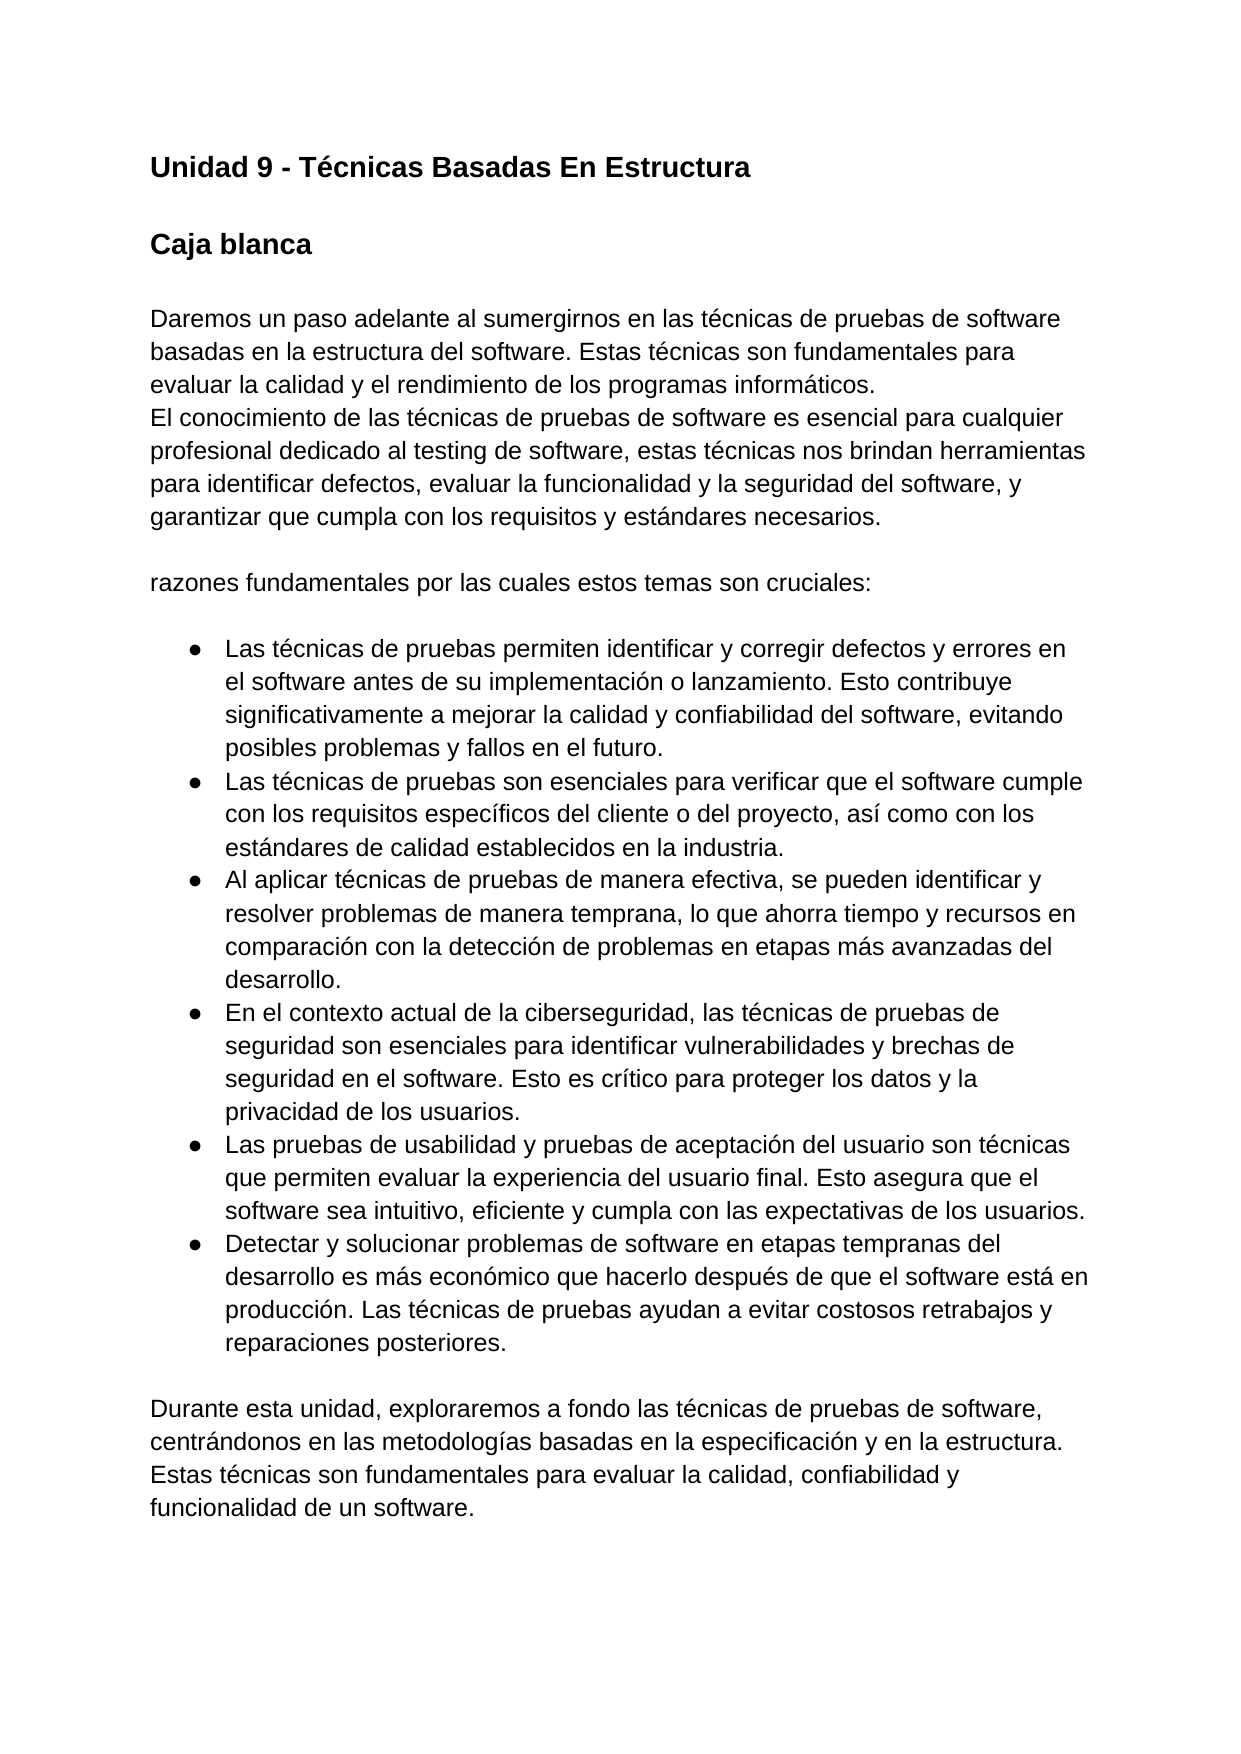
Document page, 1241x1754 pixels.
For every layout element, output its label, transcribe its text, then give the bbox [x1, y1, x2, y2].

text Caja blanca [150, 227, 1090, 261]
text El conocimiento de las técnicas de pruebas de software es esencial para cualquier profesional dedicado al testing de software, estas técnicas nos brindan herramientas para identificar defectos, evaluar la funcionalidad y la seguridad del software, y garantizar que cumpla con los requisitos y estándares necesarios. [150, 403, 1090, 531]
text Daremos un paso adelante al sumergirnos en las técnicas de pruebas de software basadas en la estructura del software. Estas técnicas son fundamentales para evaluar la calidad y el rendimiento de los programas informáticos. [150, 304, 1090, 399]
list Las técnicas de pruebas permiten identificar y corregir defectos y errores en el software antes de su implementación o lanzamiento. Esto contribuye significativamente a mejorar la calidad y confiabilidad del software, evitando posibles problemas y fallos en el futuro. [187, 634, 1090, 762]
list Al aplicar técnicas de pruebas de manera efectiva, se pueden identificar y resolver problemas de manera temprana, lo que ahorra tiempo y recursos en comparación con la detección de problemas en etapas más avanzadas del desarrollo. [187, 866, 1090, 993]
text Unidad 9 - Técnicas Basadas En Estructura [150, 150, 1090, 183]
list En el contexto actual de la ciberseguridad, las técnicas de pruebas de seguridad son esenciales para identificar vulnerabilidades y brechas de seguridad en el software. Esto es crítico para proteger los datos y la privacidad de los usuarios. [187, 998, 1090, 1125]
list Las técnicas de pruebas son esenciales para verificar que el software cumple con los requisitos específicos del cliente o del proyecto, así como con los estándares de calidad establecidos en la industria. [187, 766, 1090, 861]
list Detectar y solucionar problemas de software en etapas tempranas del desarrollo es más económico que hacerlo después de que el software está en producción. Las técnicas de pruebas ayudan a evitar costosos retrabajos y reparaciones posteriores. [187, 1229, 1090, 1357]
list Las pruebas de usabilidad y pruebas de aceptación del usuario son técnicas que permiten evaluar la experiencia del usuario final. Esto asegura que el software sea intuitivo, eficiente y cumpla con las expectativas de los usuarios. [187, 1130, 1090, 1224]
text razones fundamentales por las cuales estos temas son cruciales: [150, 568, 1090, 597]
text Durante esta unidad, exploraremos a fondo las técnicas de pruebas de software, centrándonos en las metodologías basadas en la especificación y en la estructura. Estas técnicas son fundamentales para evaluar la calidad, confiabilidad y funcionalidad de un software. [150, 1394, 1090, 1522]
